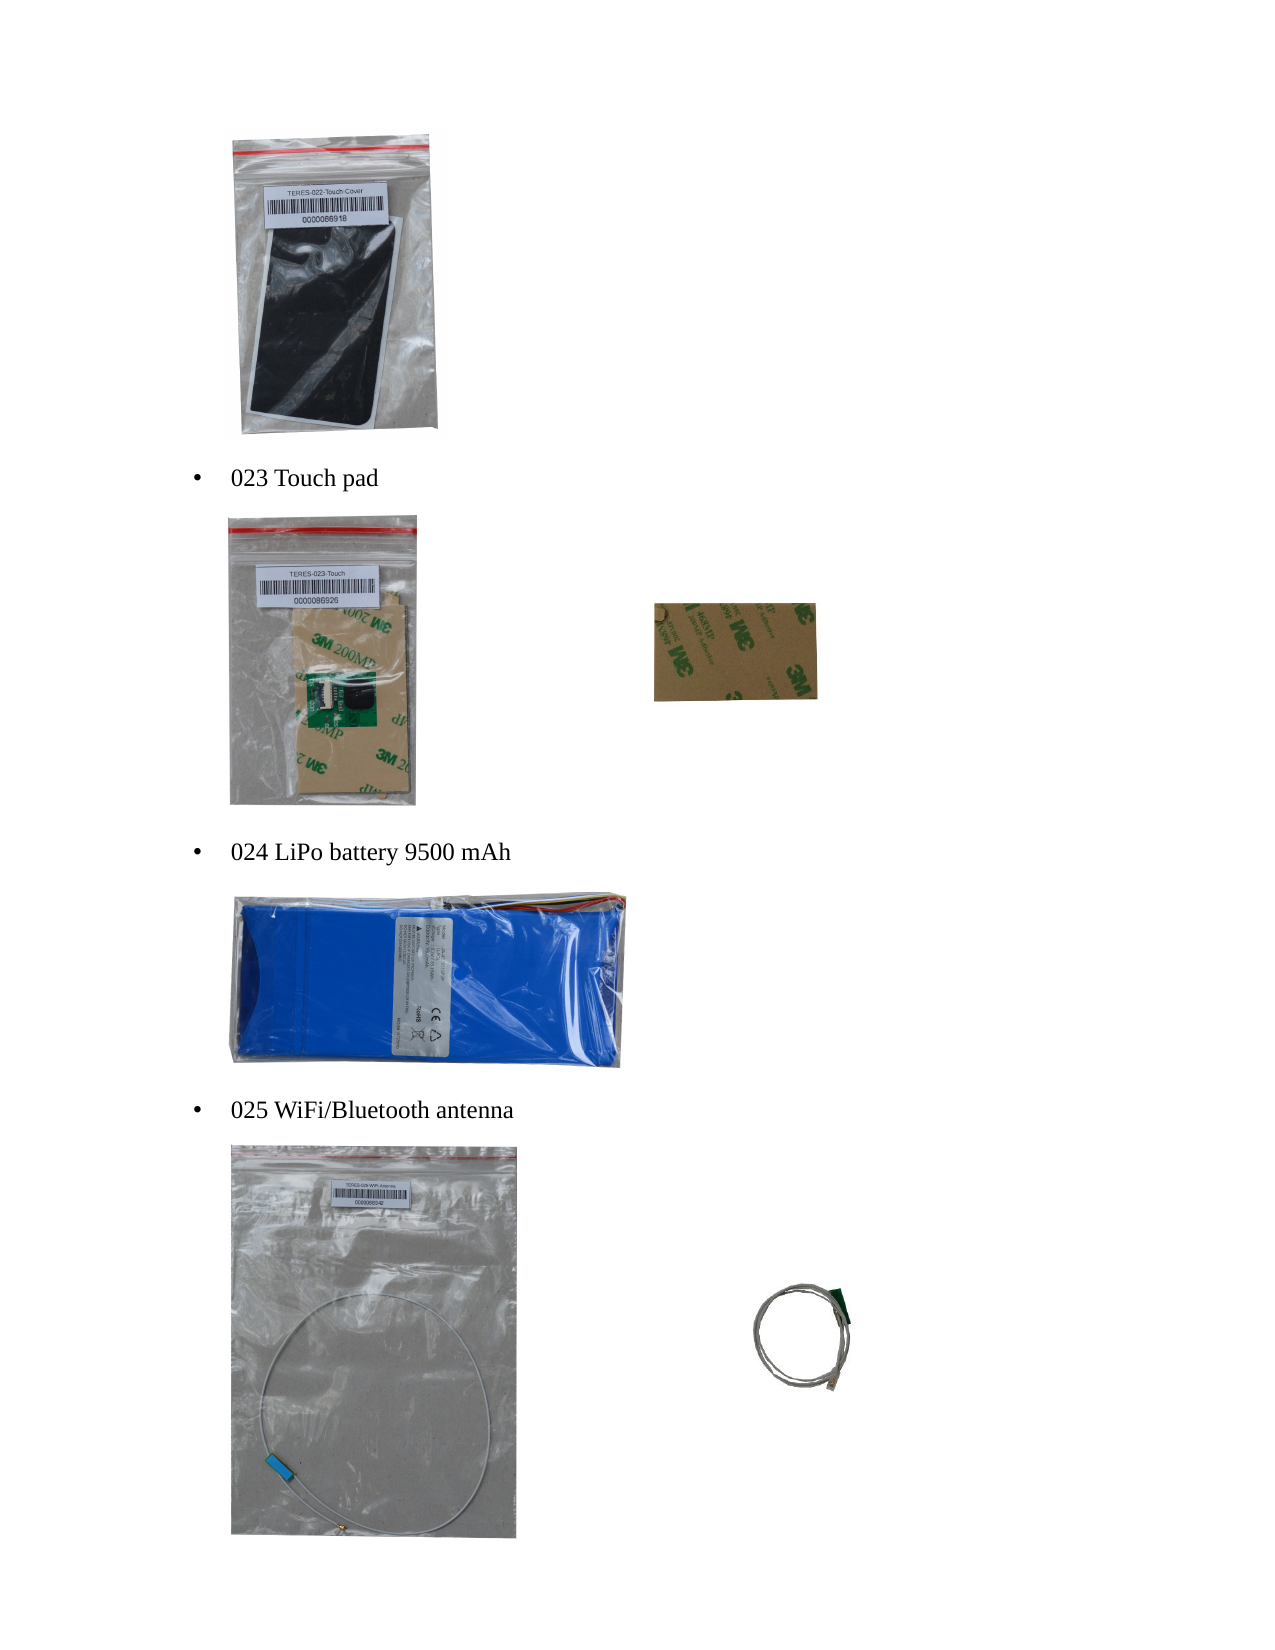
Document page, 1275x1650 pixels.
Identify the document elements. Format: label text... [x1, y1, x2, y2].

list 025 WiFi/Bluetooth antenna [193, 1096, 1157, 1124]
list [936, 463, 1157, 492]
picture [223, 1141, 524, 1542]
list 024 LiPo battery 9500 mAh [193, 837, 1157, 866]
picture [626, 1161, 978, 1514]
picture [227, 892, 628, 1072]
list 023 Touch pad [193, 463, 536, 492]
picture [222, 126, 448, 442]
picture [536, 451, 936, 852]
picture [222, 504, 423, 816]
